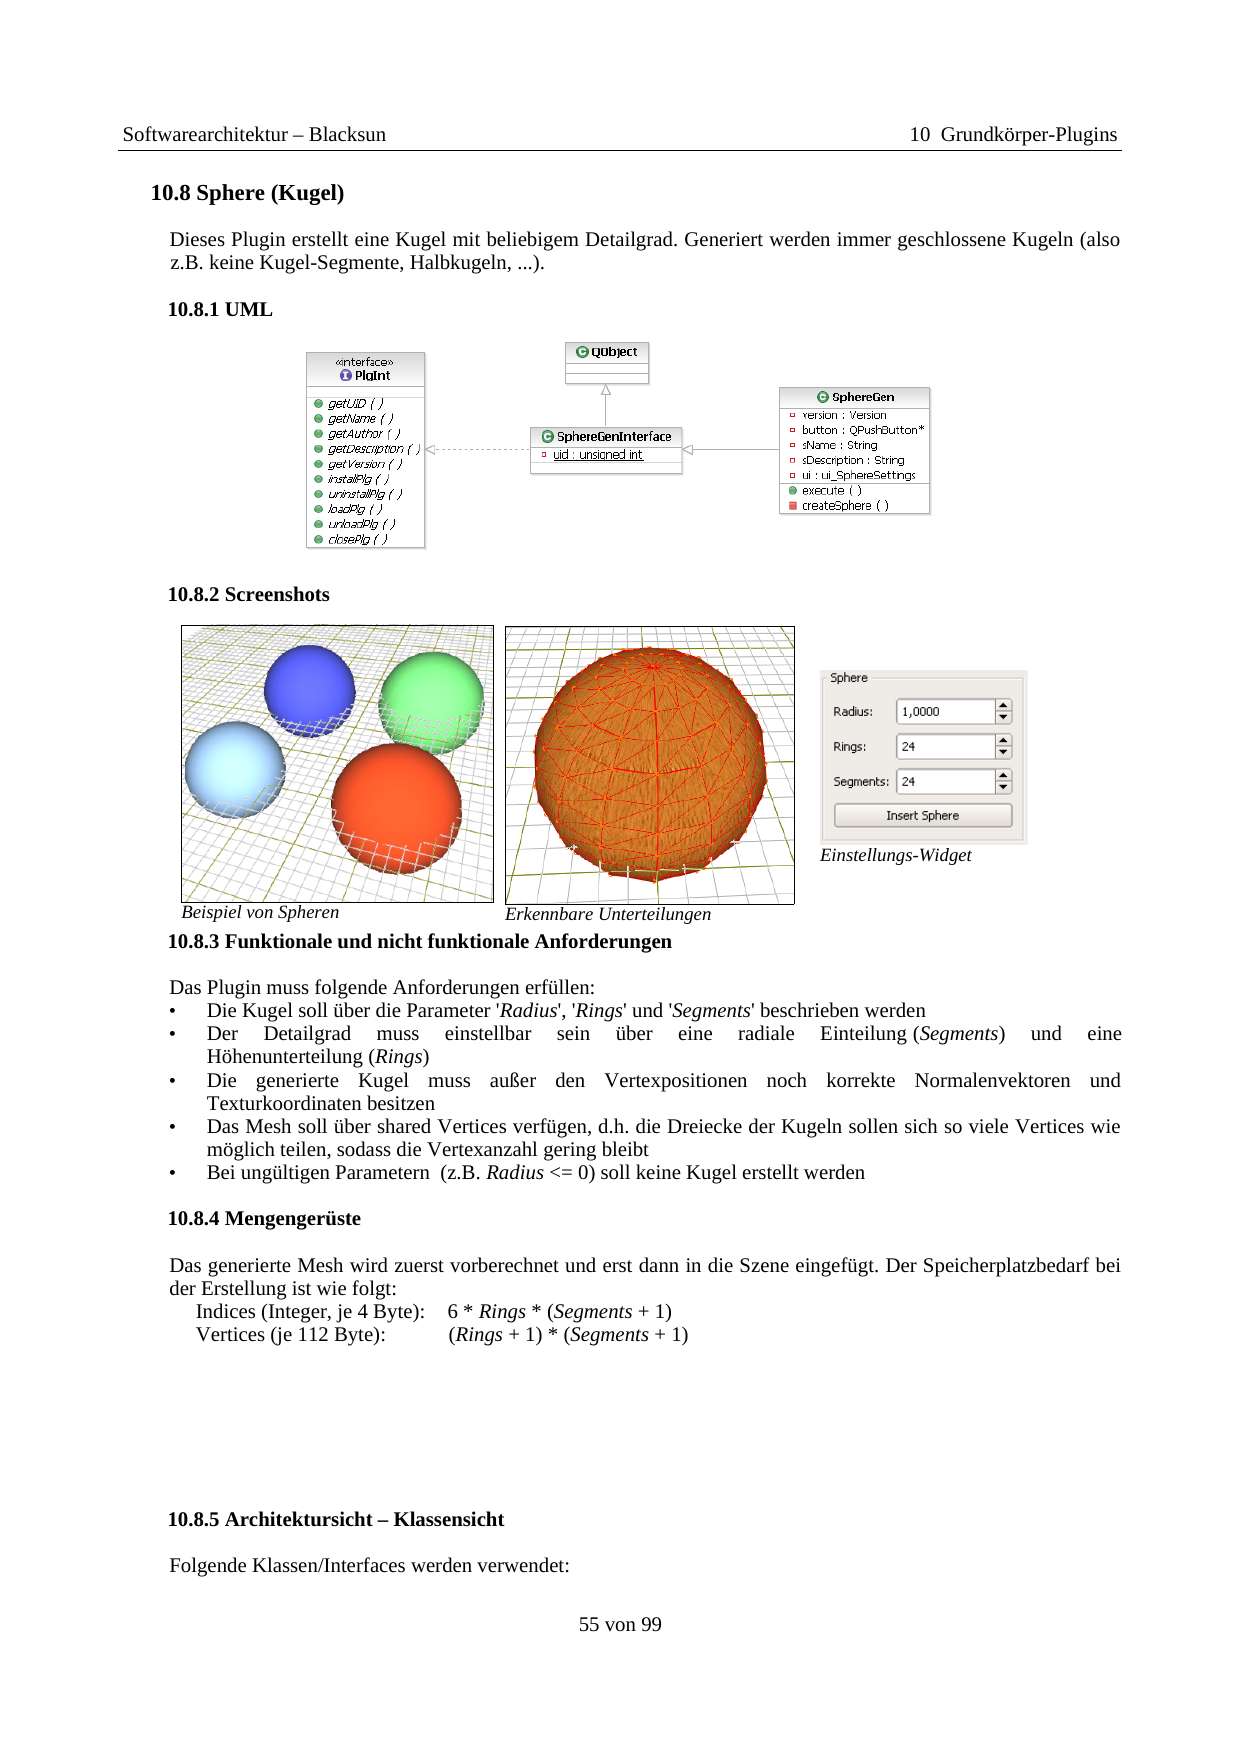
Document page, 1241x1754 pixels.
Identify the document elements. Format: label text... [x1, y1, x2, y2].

subtitle Architektursicht – Klassensicht [162, 1508, 1122, 1531]
list Bei ungültigen Parametern (z.B. Radius <= 0) soll keine Kugel erstellt werden [169, 1161, 1122, 1184]
picture [819, 670, 1028, 845]
list Die Kugel soll über die Parameter 'Radius', 'Rings' und 'Segments' beschrieben werden [169, 999, 1122, 1022]
text Das generierte Mesh wird zuerst vorberechnet und erst dann in die Szene eingefügt. Der Speicherplatzbedarf bei der Erstellung ist wie folgt: [169, 1253, 1122, 1300]
list Die generierte Kugel muss außer den Vertexpositionen noch korrekte Normalenvektoren und Texturkoordinaten besitzen [169, 1068, 1122, 1115]
list Der Detailgrad muss einstellbar sein über eine radiale Einteilung (Segments) und eine Höhenunterteilung (Rings) [169, 1022, 1122, 1068]
subtitle Sphere (Kugel) [145, 179, 1122, 205]
picture [506, 627, 794, 904]
subtitle Mengengerüste [162, 1207, 1122, 1230]
text Folgende Klassen/Interfaces werden verwendet: [169, 1554, 1122, 1577]
text Vertices (je 112 Byte): (Rings + 1) * (Segments + 1) [169, 1323, 1122, 1346]
list Das Mesh soll über shared Vertices verfügen, d.h. die Dreiecke der Kugeln sollen sich so viele Vertices wie möglich teilen, sodass die Vertexanzahl gering bleibt [169, 1115, 1122, 1161]
text Beispiel von Spheren [181, 903, 493, 923]
text Einstellungs-Widget [820, 845, 1028, 866]
picture [296, 333, 944, 560]
text Das Plugin muss folgende Anforderungen erfüllen: [169, 976, 1122, 999]
text Erkennbare Unterteilungen [505, 905, 794, 924]
subtitle Screenshots [162, 583, 1122, 606]
picture [182, 626, 493, 902]
subtitle UML [162, 297, 1122, 321]
text Indices (Integer, je 4 Byte): 6 * Rings * (Segments + 1) [169, 1300, 1122, 1323]
subtitle Funktionale und nicht funktionale Anforderungen [162, 930, 1122, 953]
text Dieses Plugin erstellt eine Kugel mit beliebigem Detailgrad. Generiert werden immer geschlossene Kugeln (also z.B. keine Kugel-Segmente, Halbkugeln, ...). [169, 228, 1122, 274]
